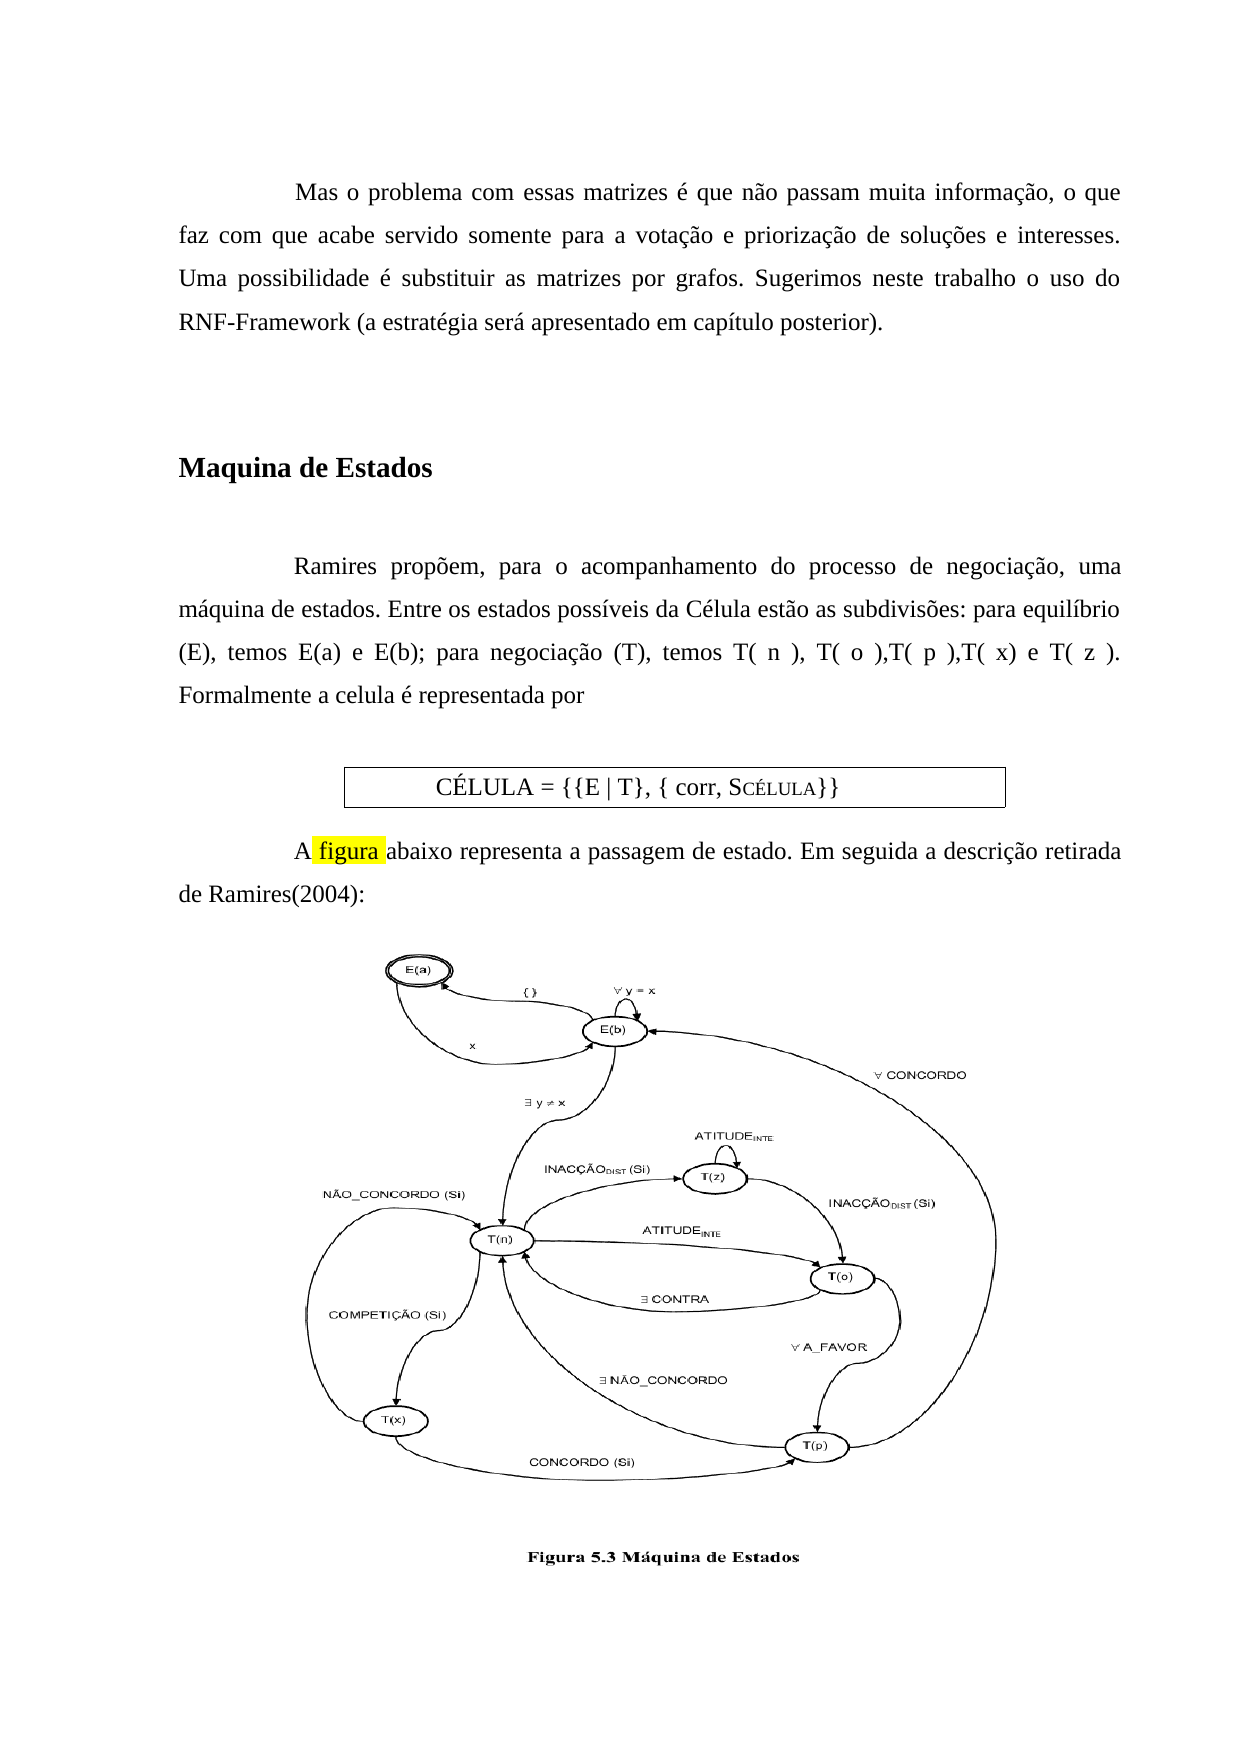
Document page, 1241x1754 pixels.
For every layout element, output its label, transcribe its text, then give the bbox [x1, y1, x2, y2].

text Ramires propõem, para o acompanhamento do processo de negociação, uma máquina de estados. Entre os estados possíveis da Célula estão as subdivisões: para equilíbrio (E), temos E(a) e E(b); para negociação (T), temos T( n ), T( o ),T( p ),T( x) e T( z ). Formalmente a celula é representada por [178, 551, 1122, 709]
table_header CÉLULA = {{E | T}, { corr, SCÉLULA}} [345, 768, 1005, 807]
text A figura abaixo representa a passagem de estado. Em seguida a descrição retirada de Ramires(2004): [178, 836, 1122, 908]
text Mas o problema com essas matrizes é que não passam muita informação, o que faz com que acabe servido somente para a votação e priorização de soluções e interesses. Uma possibilidade é substituir as matrizes por grafos. Sugerimos neste trabalho o uso do RNF-Framework (a estratégia será apresentado em capítulo posterior). [178, 177, 1122, 335]
text Maquina de Estados [178, 450, 1122, 484]
